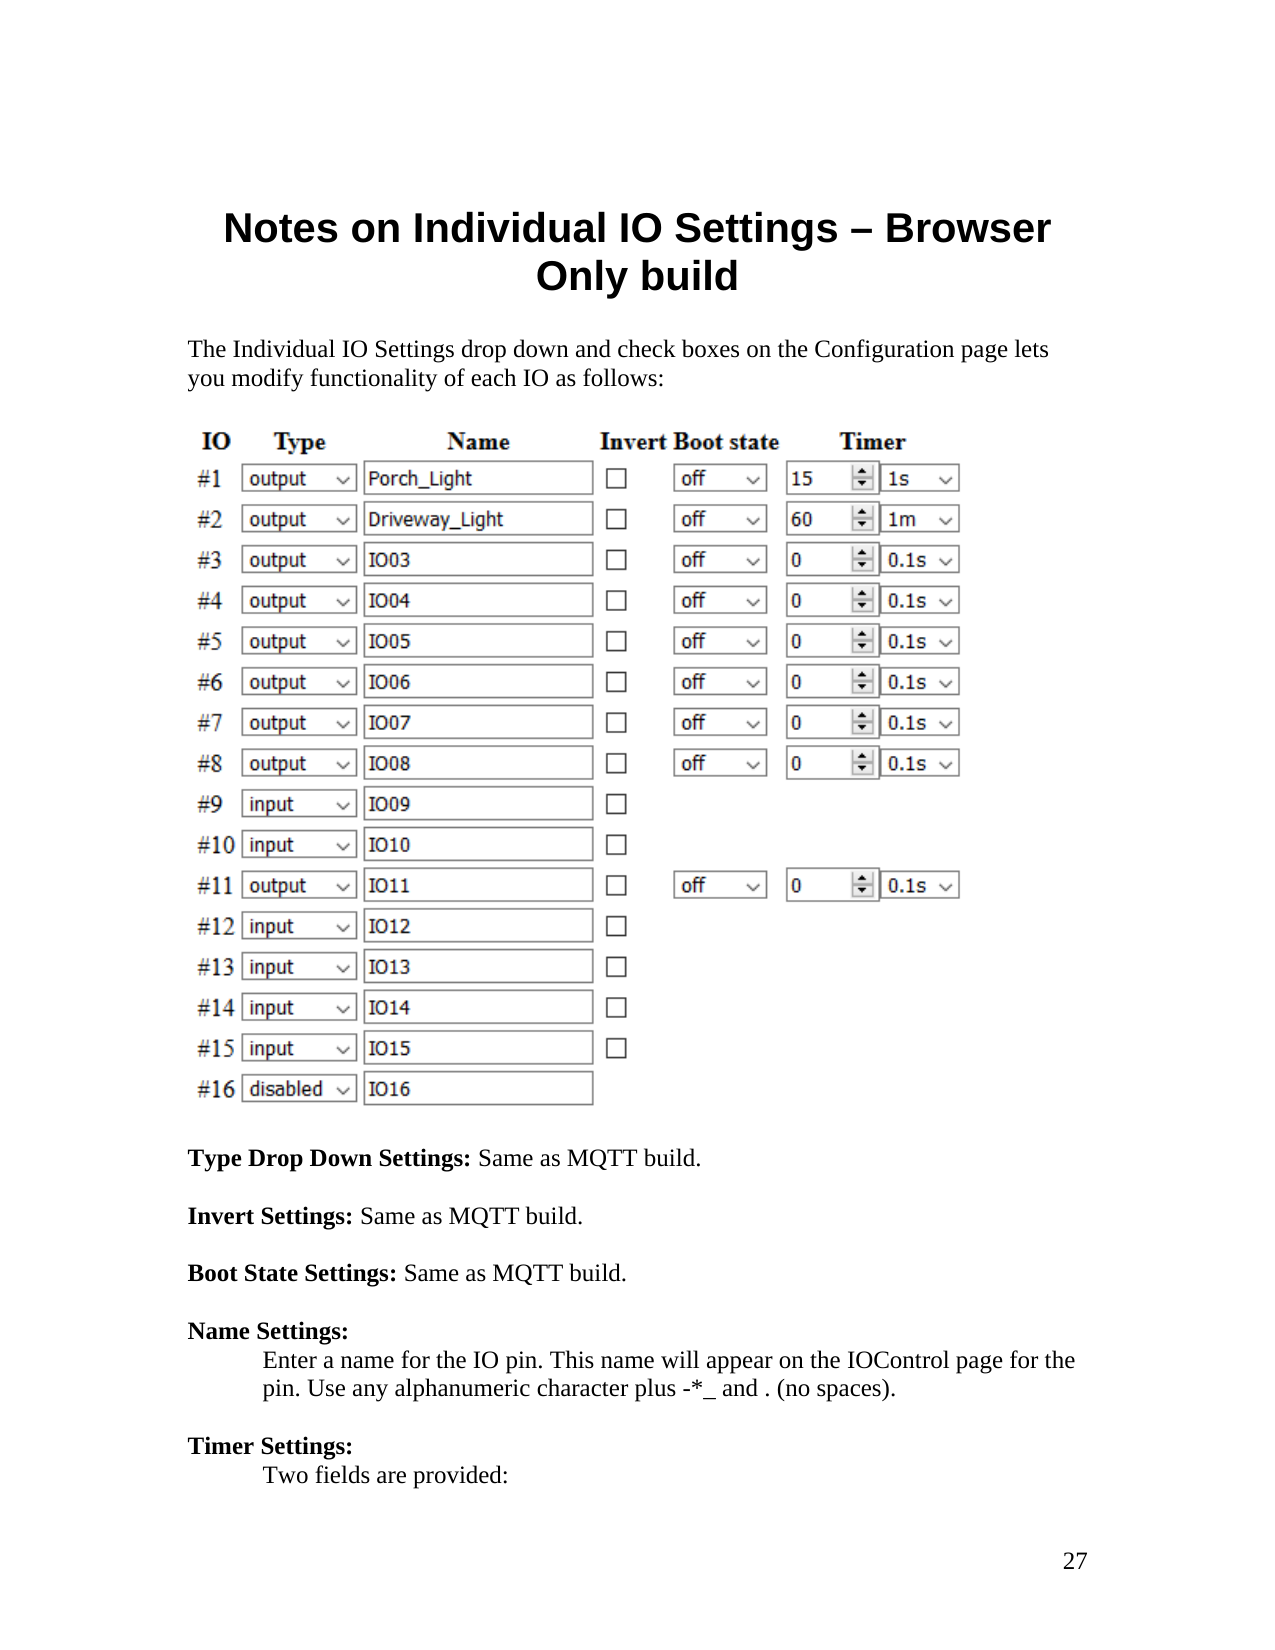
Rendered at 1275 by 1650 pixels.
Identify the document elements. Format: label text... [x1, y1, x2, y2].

text Invert Settings: Same as MQTT build. [187, 1201, 1087, 1230]
text Boot State Settings: Same as MQTT build. [187, 1258, 1087, 1287]
subtitle Notes on Individual IO Settings – Browser Only build [187, 204, 1087, 299]
picture [187, 420, 982, 1115]
text The Individual IO Settings drop down and check boxes on the Configuration page lets you modify functionality of each IO as follows: [187, 334, 1087, 392]
text Type Drop Down Settings: Same as MQTT build. [187, 1143, 1087, 1172]
text Enter a name for the IO pin. This name will appear on the IOControl page for the pin. Use any alphanumeric character plus -*_ and . (no spaces). [262, 1345, 1087, 1402]
text Two fields are provided: [262, 1460, 1087, 1488]
text Timer Settings: [187, 1431, 1087, 1460]
text Name Settings: [187, 1316, 1087, 1345]
